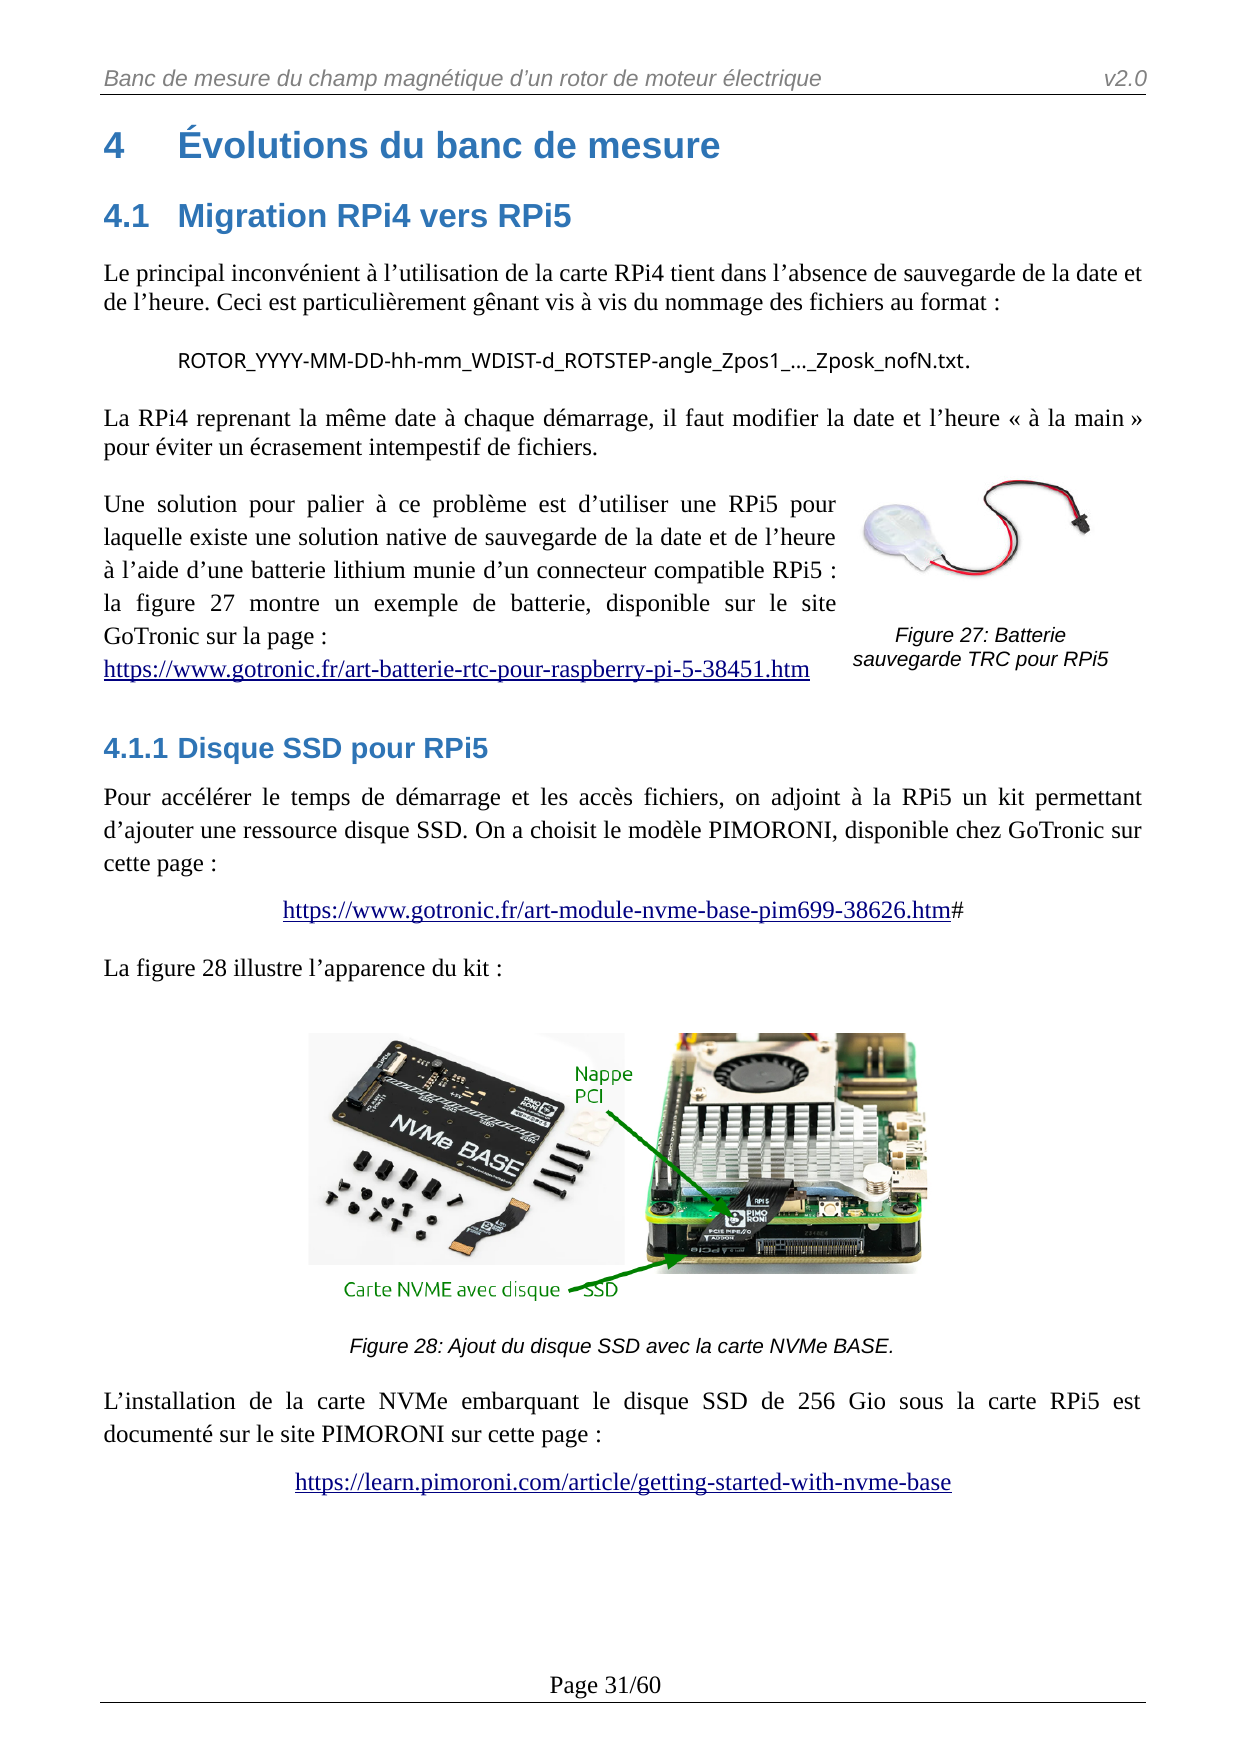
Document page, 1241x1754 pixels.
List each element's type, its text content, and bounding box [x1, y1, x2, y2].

subtitle Migration RPi4 vers RPi5 [103, 196, 1143, 235]
text Le principal inconvénient à l’utilisation de la carte RPi4 tient dans l’absence de sauvegarde de la date et de l’heure. Ceci est particulièrement gênant vis à vis du nommage des fichiers au format : [103, 258, 1143, 316]
text Pour accélérer le temps de démarrage et les accès fichiers, on adjoint à la RPi5 un kit permettant d’ajouter une ressource disque SSD. On a choisit le modèle PIMORONI, disponible chez GoTronic sur cette page : [103, 782, 1143, 877]
text La figure 28 illustre l’apparence du kit : [103, 953, 1143, 982]
text La RPi4 reprenant la même date à chaque démarrage, il faut modifier la date et l’heure « à la main » pour éviter un écrasement intempestif de fichiers. [103, 403, 1143, 460]
text Figure 27: Batterie sauvegarde TRC pour RPi5 [849, 611, 1114, 671]
subtitle Évolutions du banc de mesure [103, 124, 1143, 167]
text Une solution pour palier à ce problème est d’utiliser une RPi5 pour laquelle existe une solution native de sauvegarde de la date et de l’heure à l’aide d’une batterie lithium munie d’un connecteur compatible RPi5 : la figure 27 montre un exemple de batterie, disponible sur le site GoTronic sur la page : https://www.gotronic.fr/art-batterie-rtc-pour-raspberry-pi-5-38451.htm [103, 489, 1143, 683]
text https://www.gotronic.fr/art-module-nvme-base-pim699-38626.htm# [103, 896, 1143, 924]
picture [304, 1023, 942, 1321]
subtitle Disque SSD pour RPi5 [103, 731, 1143, 764]
text https://learn.pimoroni.com/article/getting-started-with-nvme-base [103, 1467, 1143, 1496]
picture [848, 451, 1115, 611]
text L’installation de la carte NVMe embarquant le disque SSD de 256 Gio sous la carte RPi5 est documenté sur le site PIMORONI sur cette page : [103, 1386, 1143, 1448]
text Figure 28: Ajout du disque SSD avec la carte NVMe BASE. [304, 1321, 942, 1357]
text ROTOR_YYYY-MM-DD-hh-mm_WDIST-d_ROTSTEP-angle_Zpos1_..._Zposk_nofN.txt. [103, 316, 1143, 403]
